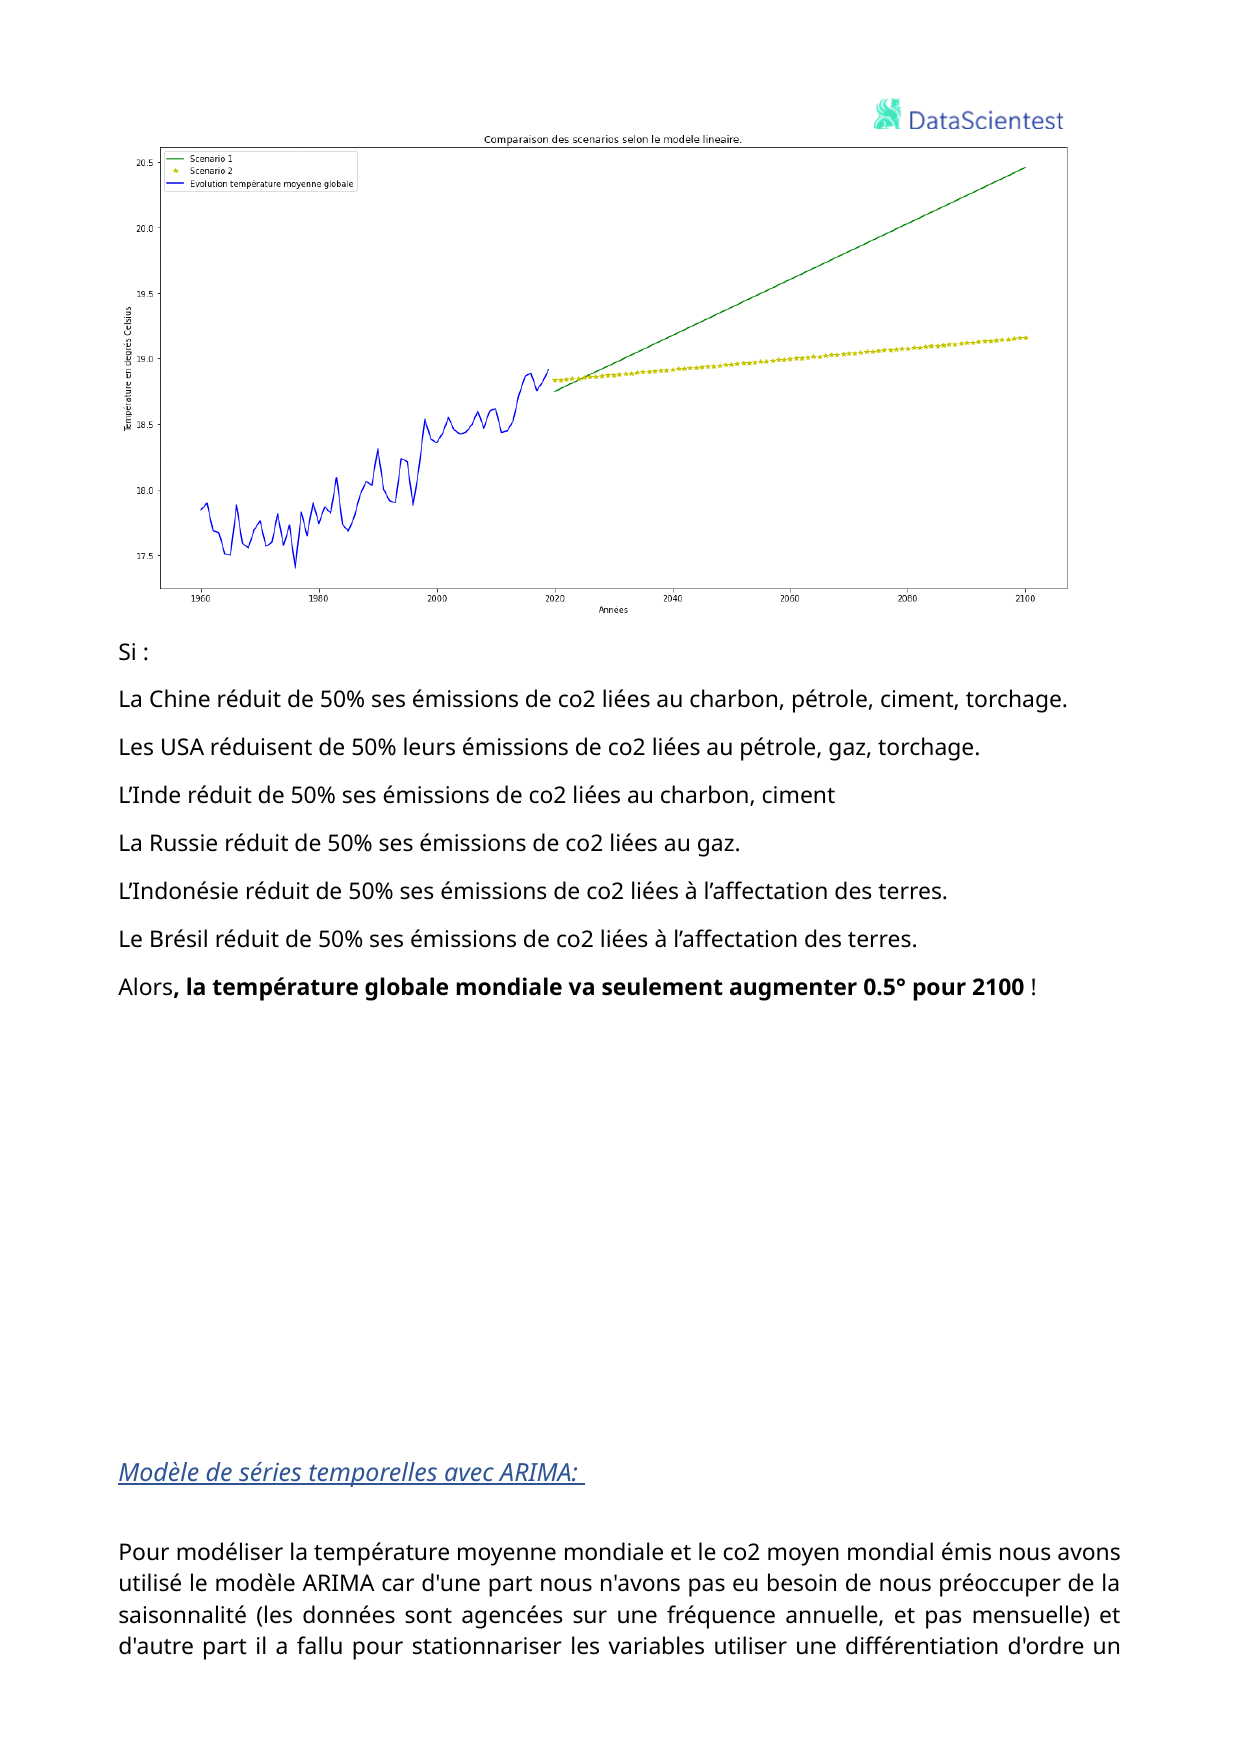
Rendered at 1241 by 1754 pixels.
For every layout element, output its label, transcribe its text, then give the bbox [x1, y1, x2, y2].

text La Russie réduit de 50% ses émissions de co2 liées au gaz. [118, 827, 1122, 858]
text La Chine réduit de 50% ses émissions de co2 liées au charbon, pétrole, ciment, torchage. [118, 683, 1122, 714]
text L’Inde réduit de 50% ses émissions de co2 liées au charbon, ciment [118, 779, 1122, 810]
text Si : [118, 635, 1122, 667]
text Les USA réduisent de 50% leurs émissions de co2 liées au pétrole, gaz, torchage. [118, 731, 1122, 762]
subtitle Modèle de séries temporelles avec ARIMA: [118, 1454, 1122, 1488]
text L’Indonésie réduit de 50% ses émissions de co2 liées à l’affectation des terres. [118, 875, 1122, 906]
text Le Brésil réduit de 50% ses émissions de co2 liées à l’affectation des terres. [118, 923, 1122, 954]
text Pour modéliser la température moyenne mondiale et le co2 moyen mondial émis nous avons utilisé le modèle ARIMA car d'une part nous n'avons pas eu besoin de nous préoccuper de la saisonnalité (les données sont agencées sur une fréquence annuelle, et pas mensuelle) et d'autre part il a fallu pour stationnariser les variables utiliser une différentiation d'ordre un [118, 1536, 1122, 1661]
text Alors, la température globale mondiale va seulement augmenter 0.5° pour 2100 ! [118, 971, 1122, 1002]
